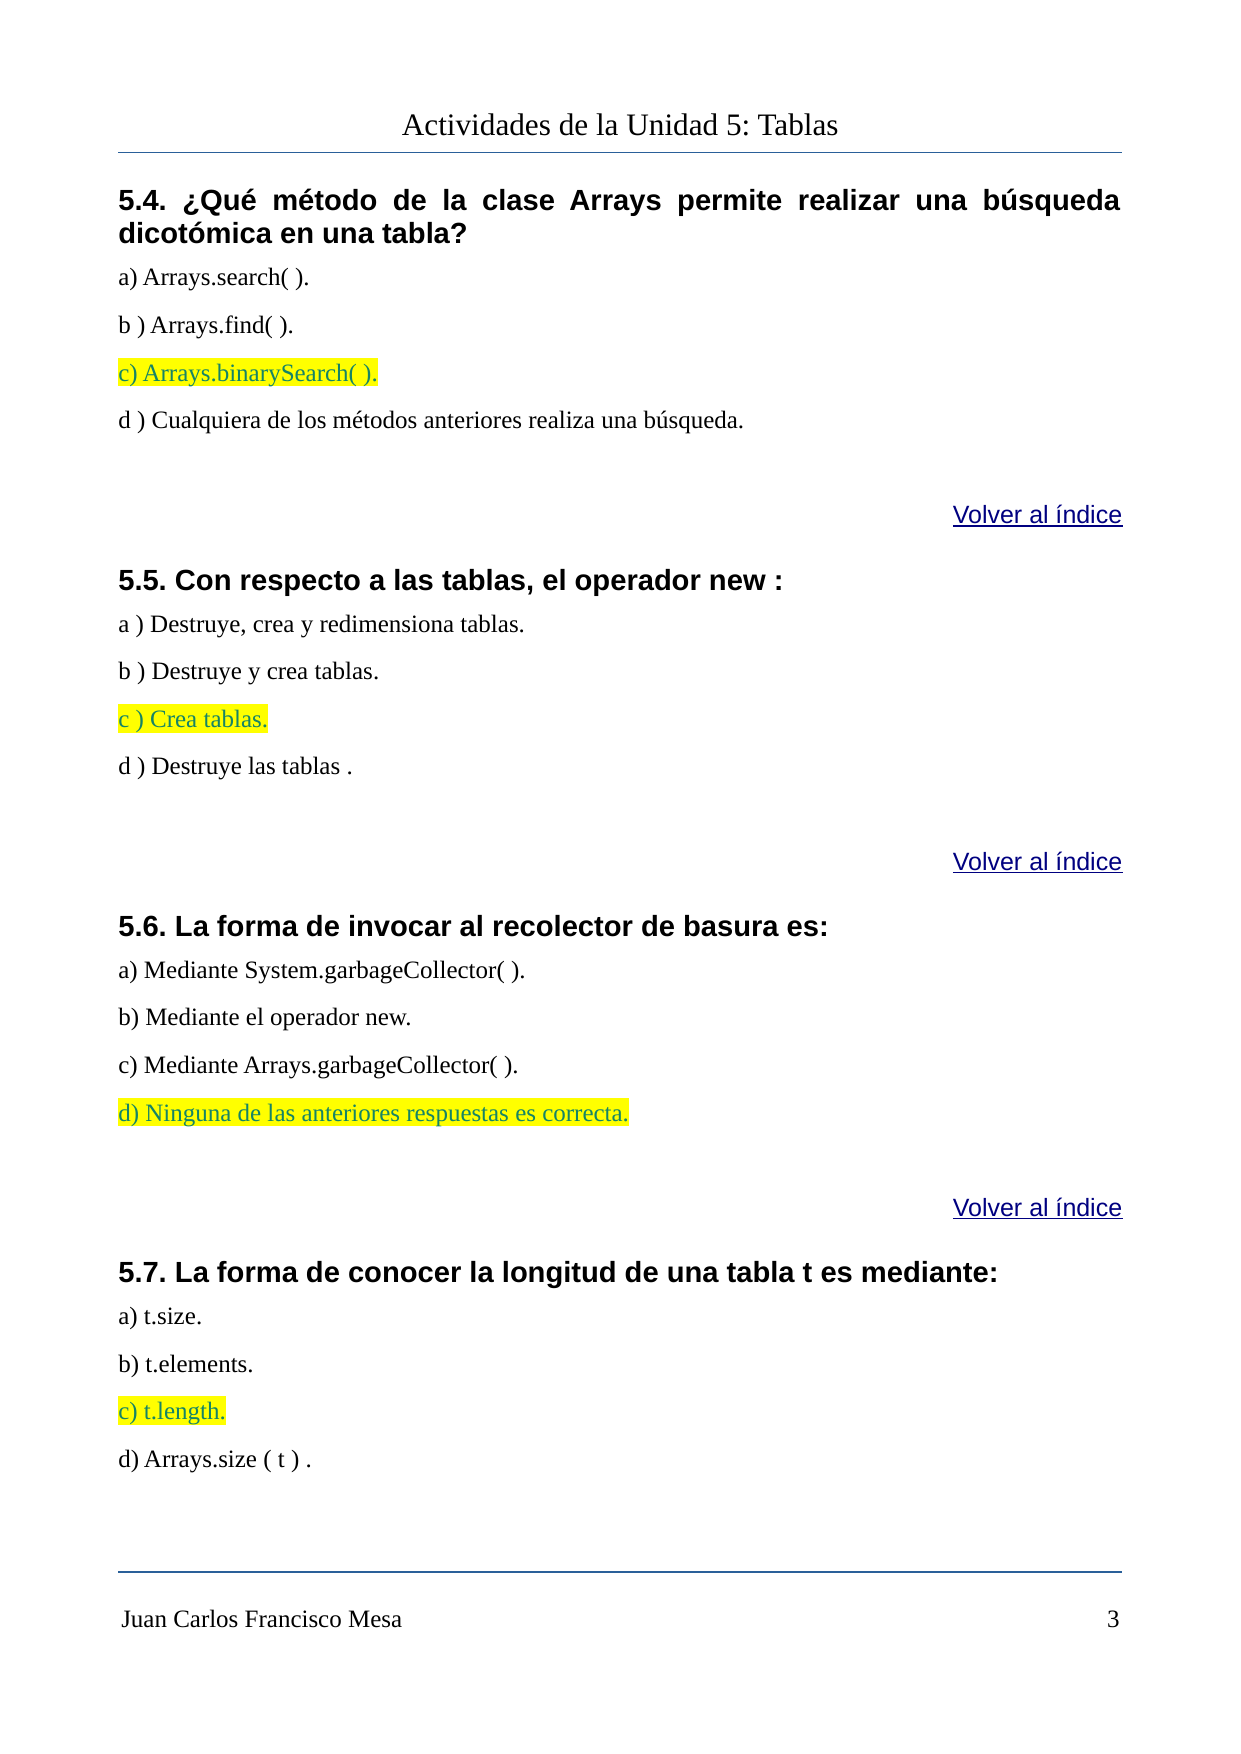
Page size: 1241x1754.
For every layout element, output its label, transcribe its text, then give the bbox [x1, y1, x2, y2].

text d) Ninguna de las anteriores respuestas es correcta. [118, 1098, 1122, 1126]
text d ) Cualquiera de los métodos anteriores realiza una búsqueda. [118, 405, 1122, 434]
text b) t.elements. [118, 1349, 1122, 1377]
text d) Arrays.size ( t ) . [118, 1444, 1122, 1473]
text a) Arrays.search( ). [118, 262, 1122, 291]
text Volver al índice [118, 500, 1122, 529]
text b ) Destruye y crea tablas. [118, 656, 1122, 685]
text c ) Crea tablas. [118, 704, 1122, 733]
text a ) Destruye, crea y redimensiona tablas. [118, 609, 1122, 637]
text a) t.size. [118, 1301, 1122, 1330]
subtitle 5.4. ¿Qué método de la clase Arrays permite realizar una búsqueda dicotómica en una tabla? [118, 183, 1122, 250]
text c) t.length. [118, 1396, 1122, 1425]
subtitle 5.6. La forma de invocar al recolector de basura es: [118, 909, 1122, 942]
text c) Arrays.binarySearch( ). [118, 358, 1122, 386]
text c) Mediante Arrays.garbageCollector( ). [118, 1050, 1122, 1079]
subtitle 5.7. La forma de conocer la longitud de una tabla t es mediante: [118, 1255, 1122, 1289]
text b ) Arrays.find( ). [118, 310, 1122, 339]
text b) Mediante el operador new. [118, 1002, 1122, 1031]
text a) Mediante System.garbageCollector( ). [118, 955, 1122, 984]
text Volver al índice [118, 847, 1122, 875]
text d ) Destruye las tablas . [118, 751, 1122, 780]
subtitle 5.5. Con respecto a las tablas, el operador new : [118, 563, 1122, 596]
text Volver al índice [118, 1193, 1122, 1222]
